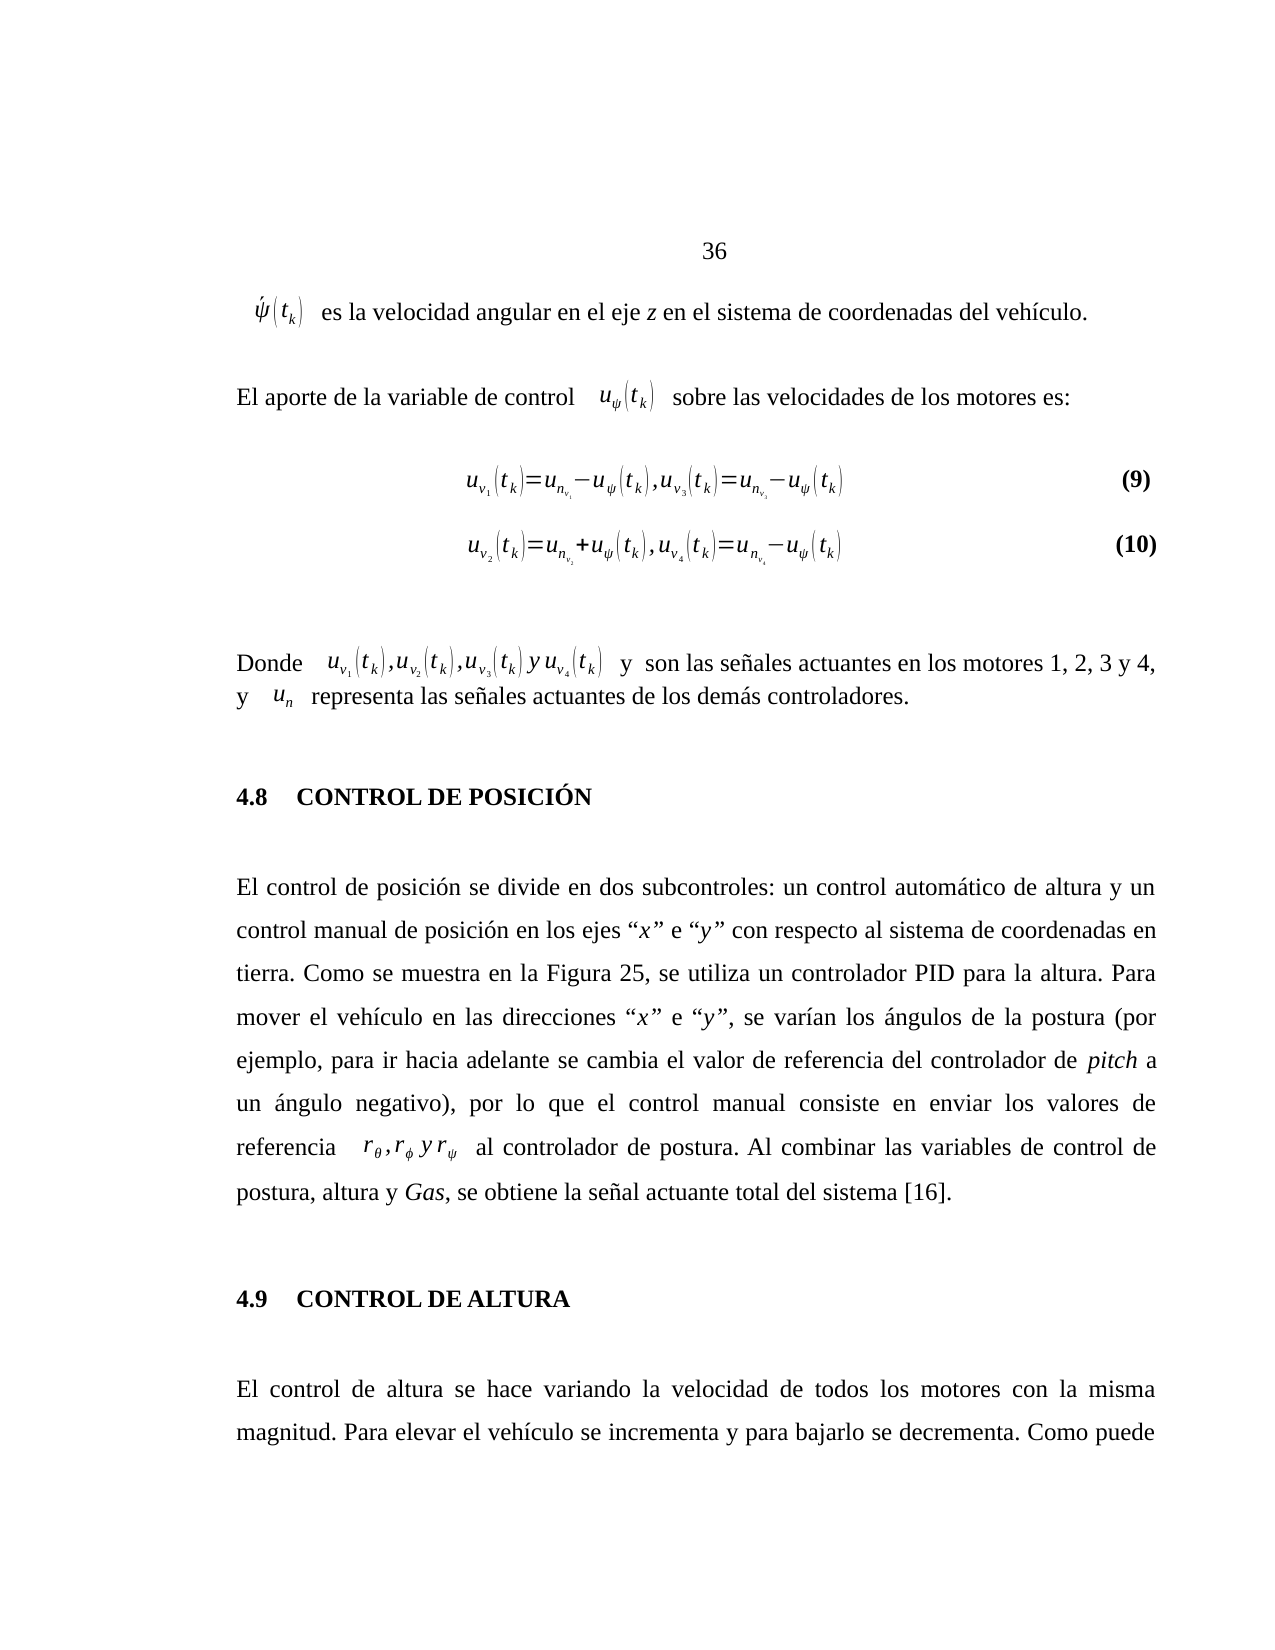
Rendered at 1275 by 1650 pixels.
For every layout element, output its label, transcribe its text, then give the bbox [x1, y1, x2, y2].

table_cell [224, 529, 1085, 566]
subtitle CONTROL DE POSICIÓN [236, 782, 1157, 811]
text El control de posición se divide en dos subcontroles: un control automático de altura y un control manual de posición en los ejes “x” e “y” con respecto al sistema de coordenadas en tierra. Como se muestra en la Figura 25, se utiliza un controlador PID para la altura. Para mover el vehículo en las direcciones “x” e “y”, se varían los ángulos de la postura (por ejemplo, para ir hacia adelante se cambia el valor de referencia del controlador de pitch a un ángulo negativo), por lo que el control manual consiste en enviar los valores de referencia al controlador de postura. Al combinar las variables de control de postura, altura y Gas, se obtiene la señal actuante total del sistema [16]. [236, 872, 1157, 1205]
table_cell (10) [1085, 529, 1187, 566]
table_header [224, 464, 1085, 529]
text El control de altura se hace variando la velocidad de todos los motores con la misma magnitud. Para elevar el vehículo se incrementa y para bajarlo se decrementa. Como puede verse en la Figura 26, se implementa un control PID clásico donde es la altura deseada y la señal de error es la diferencia entre la altura deseada y la altura real del vehículo medida por los sensores. Esta señal de error es tomada por las partes de control proporcional, integral y derivativa, de las cuales se obtienen las variables de control La suma de estas variables resulta en la señal actuante de altura, que junto con las variables de control de postura y Gas, es aplicada a los motores del cuadricóptero [16]. [236, 1374, 1157, 1446]
text es la velocidad angular en el eje z en el sistema de coordenadas del vehículo. [236, 294, 1157, 329]
subtitle CONTROL DE ALTURA [236, 1284, 1157, 1312]
text El aporte de la variable de control sobre las velocidades de los motores es: [236, 379, 1157, 414]
table_header (9) [1085, 464, 1187, 529]
text Donde y son las señales actuantes en los motores 1, 2, 3 y 4, y representa las señales actuantes de los demás controladores. [236, 644, 1157, 711]
